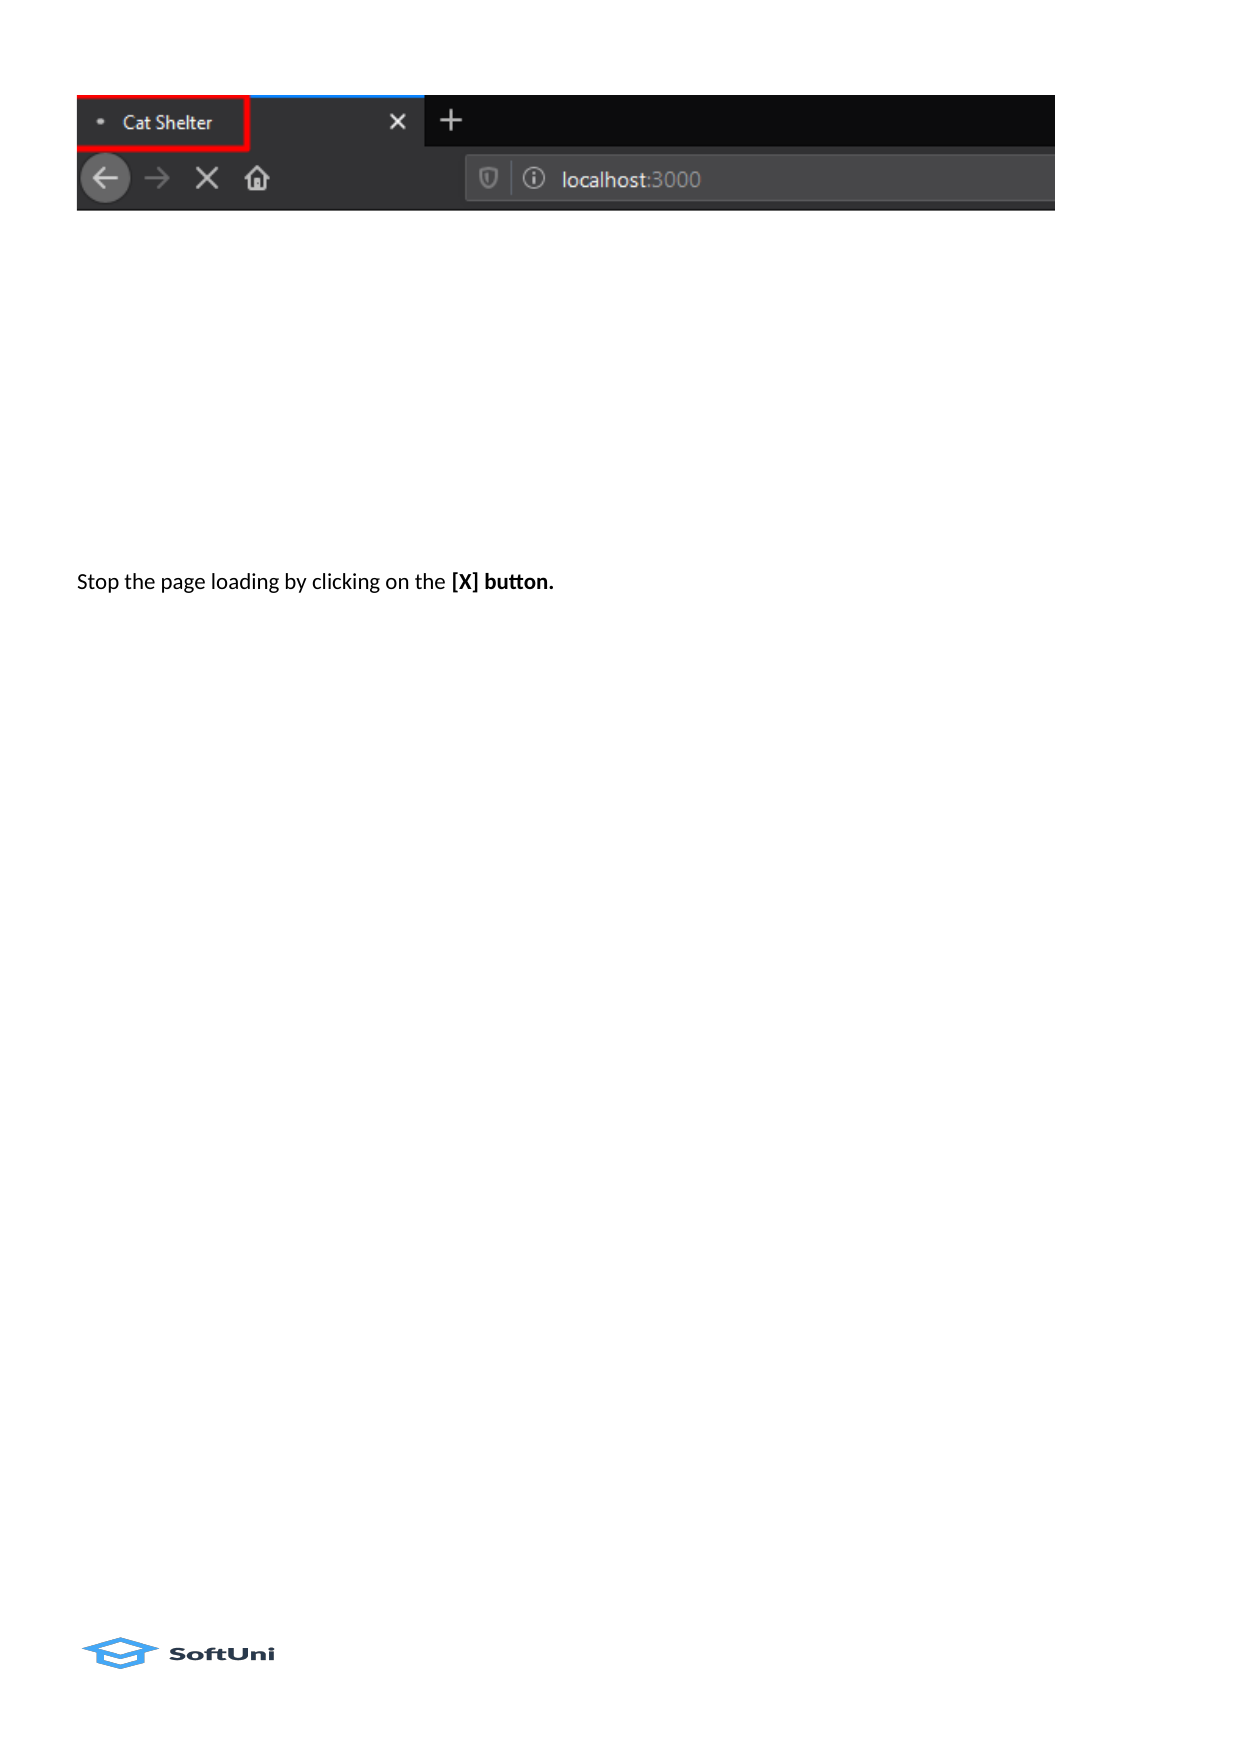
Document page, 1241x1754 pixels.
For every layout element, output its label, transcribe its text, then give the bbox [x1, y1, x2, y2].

picture [76, 95, 1055, 551]
picture [75, 1635, 281, 1672]
text Stop the page loading by clicking on the [X] button. [77, 567, 1163, 595]
